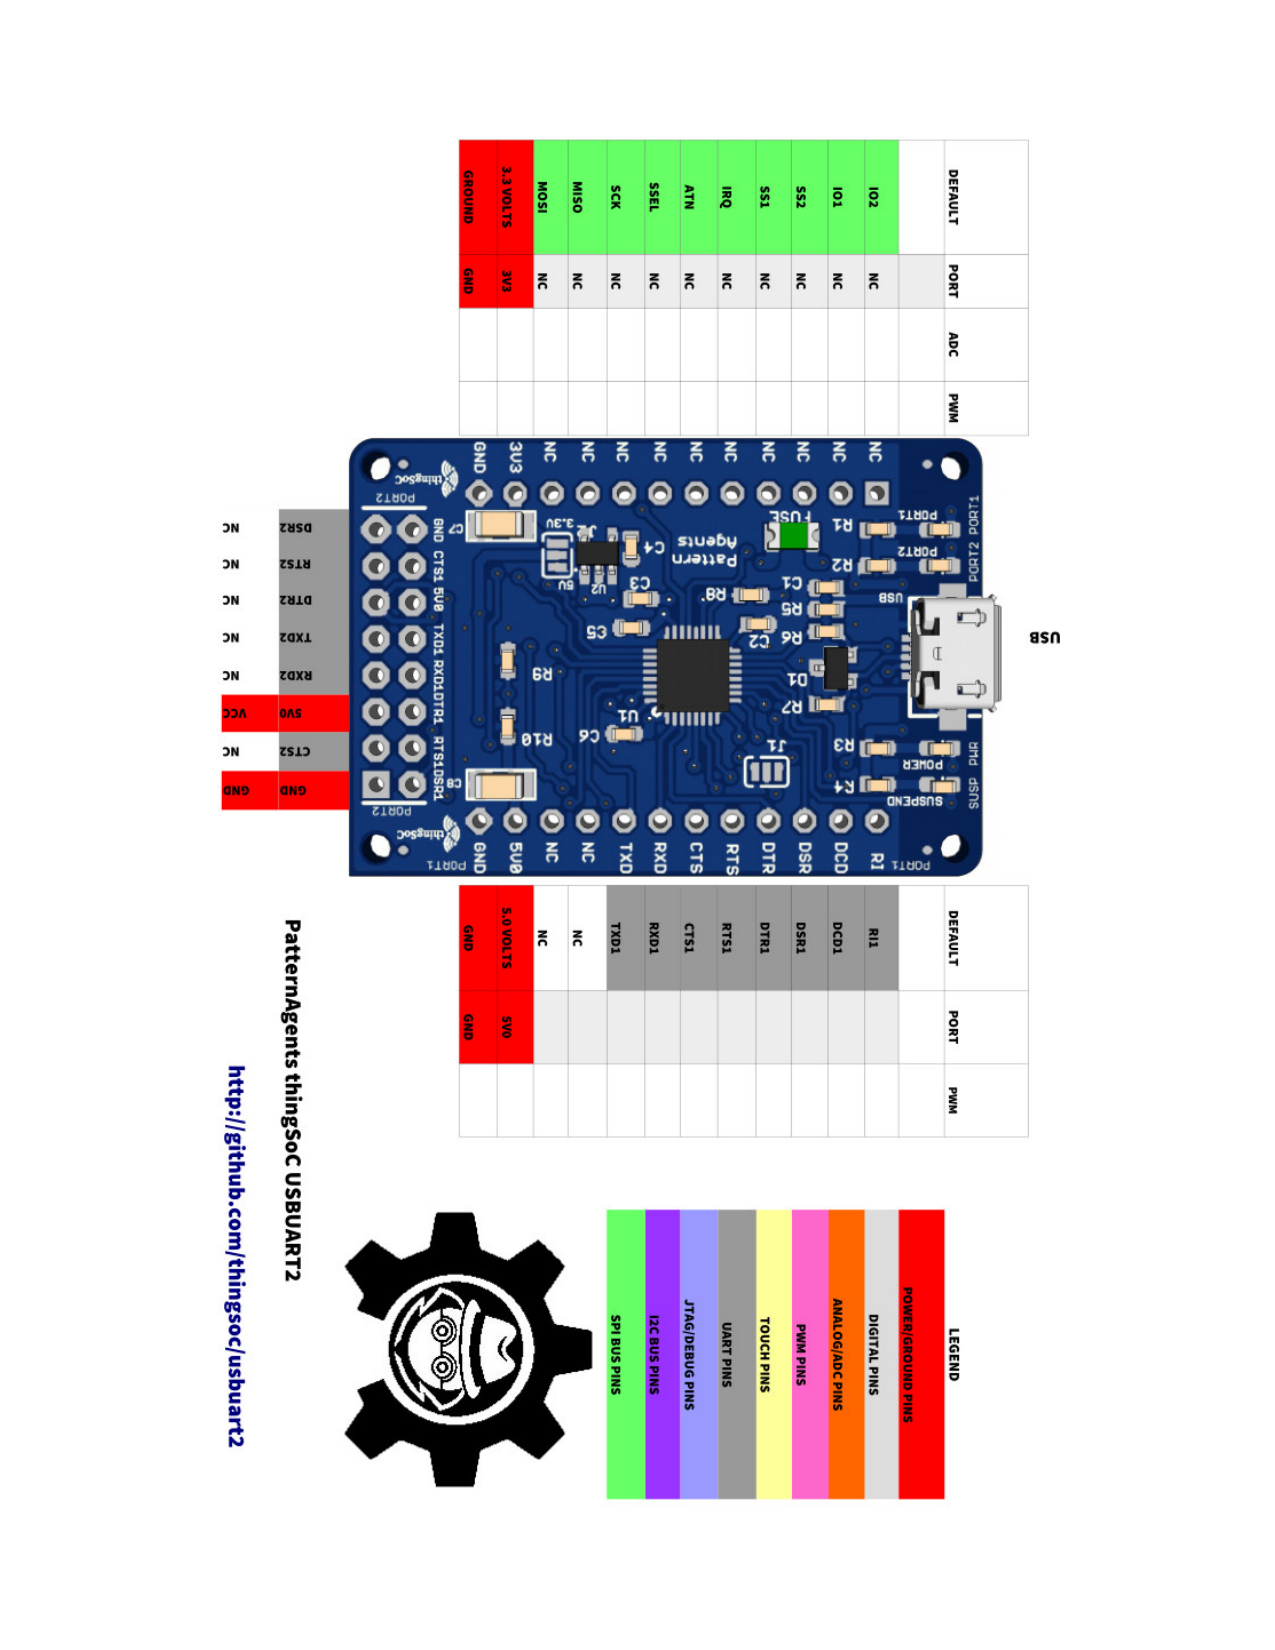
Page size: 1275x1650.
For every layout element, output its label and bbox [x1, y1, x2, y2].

picture [200, 118, 1075, 1516]
